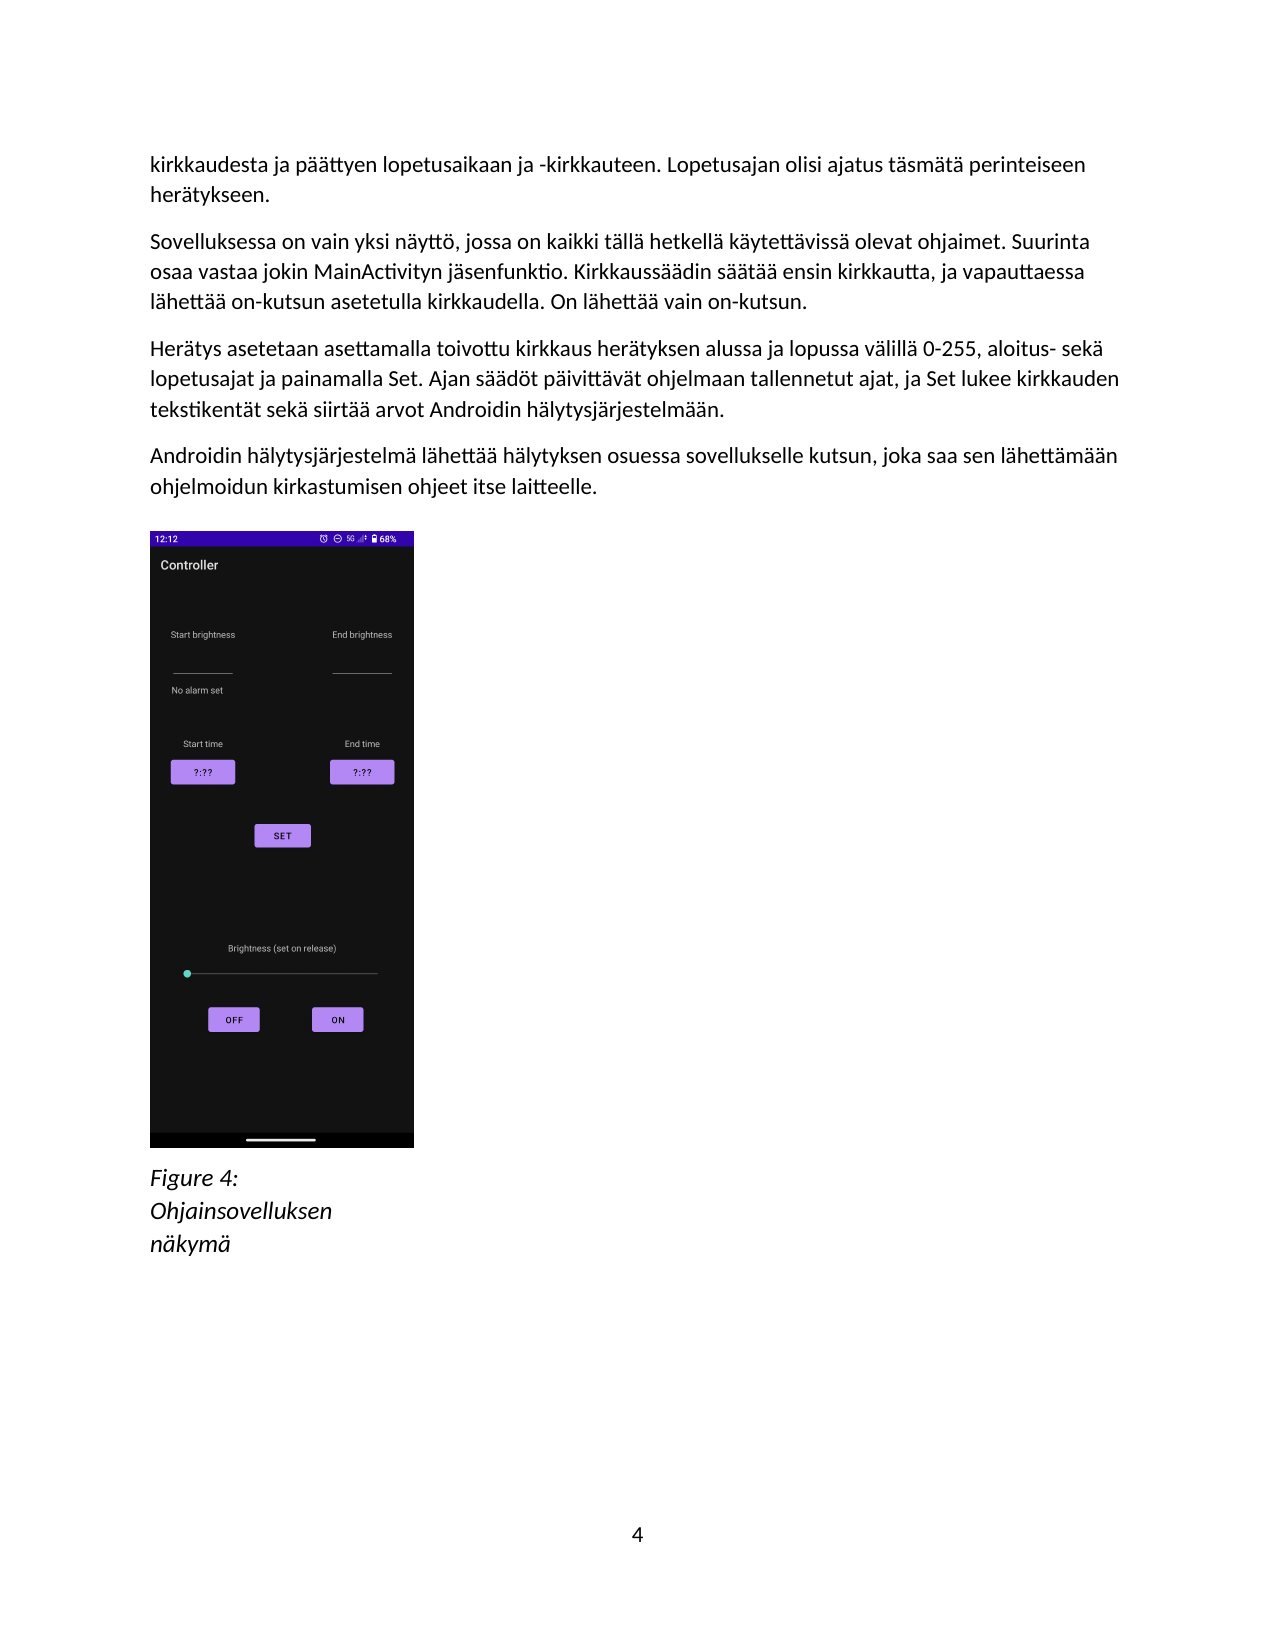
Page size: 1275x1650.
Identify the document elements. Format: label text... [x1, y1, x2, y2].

text Androidin hälytysjärjestelmä lähettää hälytyksen osuessa sovellukselle kutsun, joka saa sen lähettämään ohjelmoidun kirkastumisen ohjeet itse laitteelle. [150, 442, 1125, 500]
text Sovelluksessa on vain yksi näyttö, jossa on kaikki tällä hetkellä käytettävissä olevat ohjaimet. Suurinta osaa vastaa jokin MainActivityn jäsenfunktio. Kirkkaussäädin säätää ensin kirkkautta, ja vapauttaessa lähettää on-kutsun asetetulla kirkkaudella. On lähettää vain on-kutsun. [150, 227, 1125, 316]
picture [150, 531, 414, 1148]
text -kirkkaudesta ja päättyen lopetusaikaan ja -kirkkauteen. Lopetusajan olisi ajatus täsmätä perinteiseen herätykseen. [150, 150, 1125, 208]
text Figure 4: Ohjainsovelluksen näkymä [150, 1148, 414, 1259]
text Herätys asetetaan asettamalla toivottu kirkkaus herätyksen alussa ja lopussa välillä 0-255, aloitus- sekä lopetusajat ja painamalla Set. Ajan säädöt päivittävät ohjelmaan tallennetut ajat, ja Set lukee kirkkauden tekstikentät sekä siirtää arvot Androidin hälytysjärjestelmään. [150, 334, 1125, 423]
